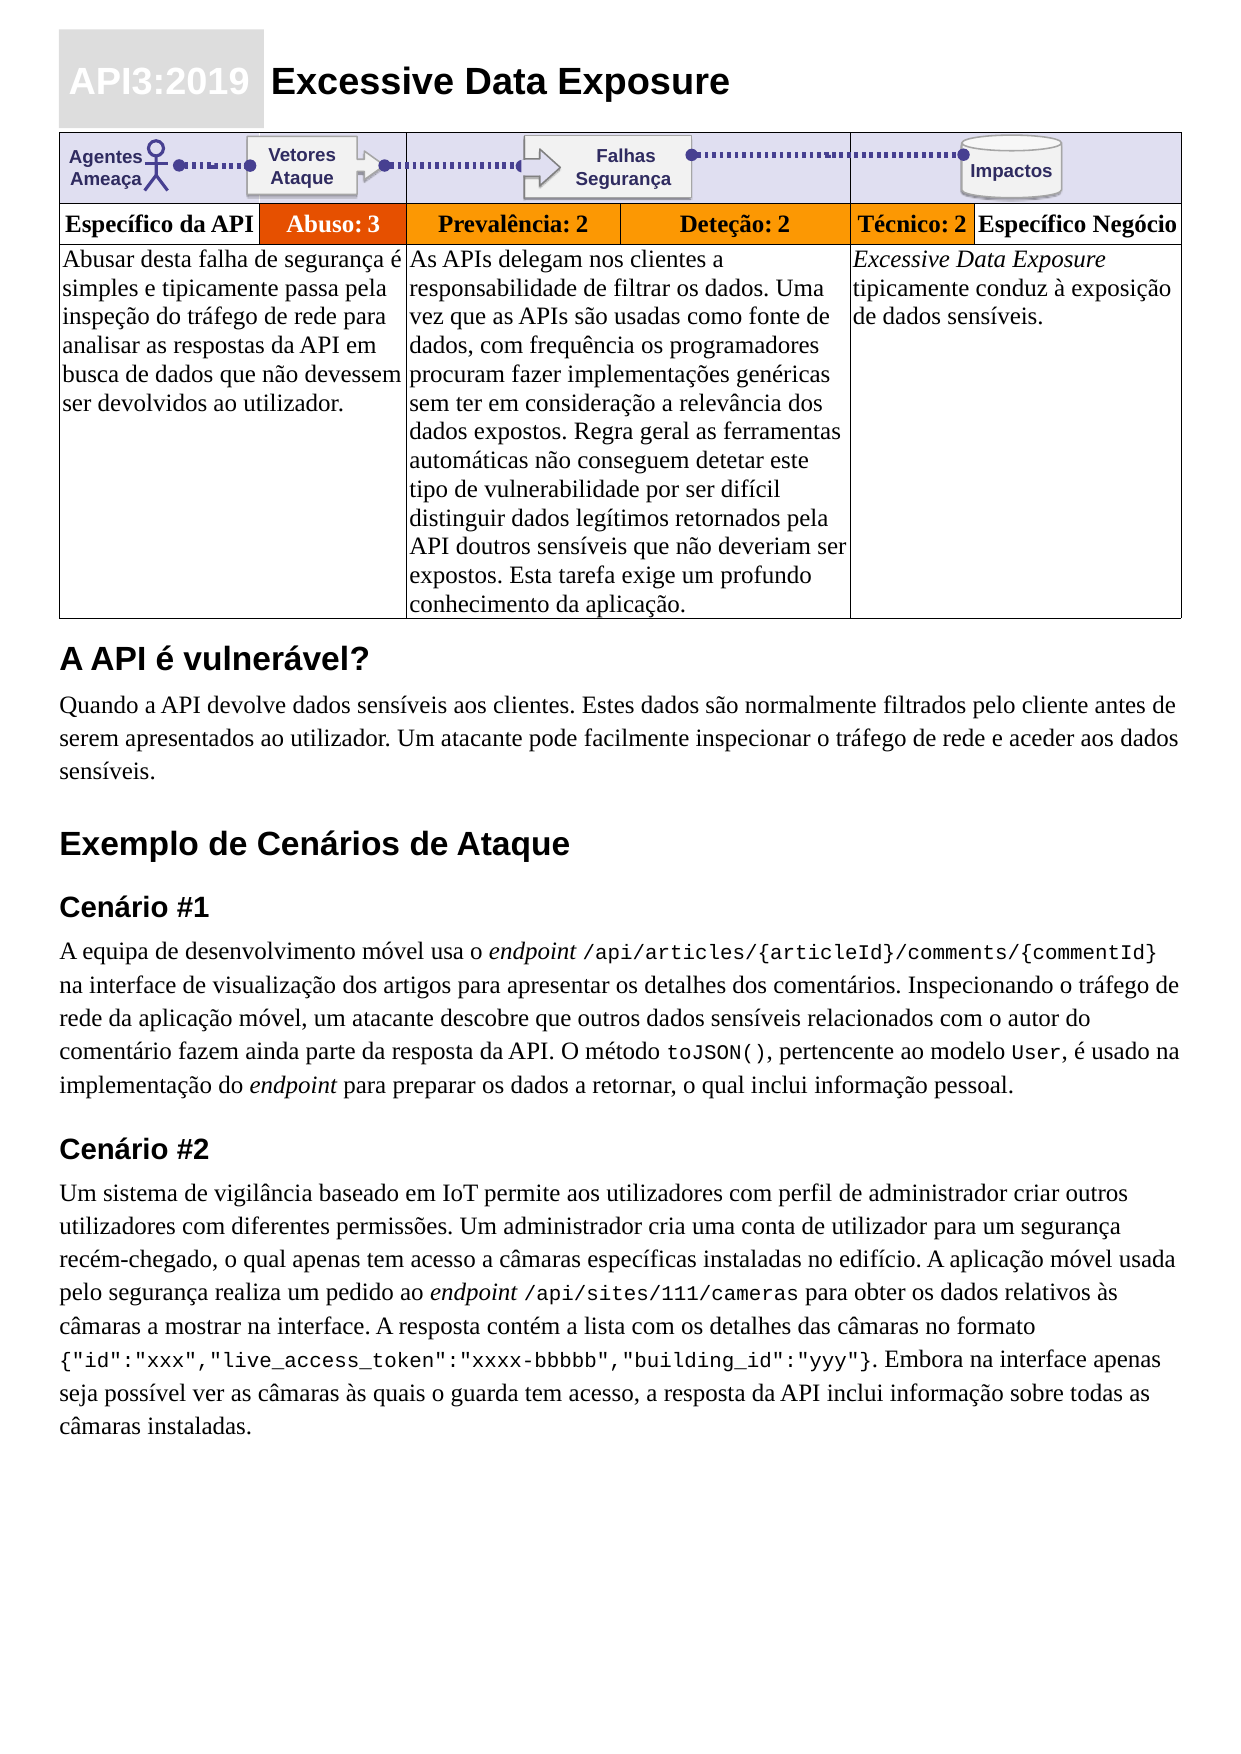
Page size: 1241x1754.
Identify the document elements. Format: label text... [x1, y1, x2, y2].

table_header [974, 133, 1181, 203]
table_header [260, 133, 406, 203]
subtitle Cenário #1 [59, 890, 1181, 924]
table_header [851, 133, 974, 203]
table_cell Abusar desta falha de segurança é simples e tipicamente passa pela inspeção do tráfego de rede para analisar as respostas da API em busca de dados que não devessem ser devolvidos ao utilizador. [60, 245, 406, 618]
table_cell Técnico: 2 [851, 204, 974, 244]
subtitle Cenário #2 [59, 1132, 1181, 1166]
table_header [620, 133, 850, 203]
table_cell As APIs delegam nos clientes a responsabilidade de filtrar os dados. Uma vez que as APIs são usadas como fonte de dados, com frequência os programadores procuram fazer implementações genéricas sem ter em consideração a relevância dos dados expostos. Regra geral as ferramentas automáticas não conseguem detetar este tipo de vulnerabilidade por ser difícil distinguir dados legítimos retornados pela API doutros sensíveis que não deveriam ser expostos. Esta tarefa exige um profundo conhecimento da aplicação. [407, 245, 850, 618]
table_header [60, 133, 259, 203]
table_cell Específico da API [60, 204, 259, 244]
text A equipa de desenvolvimento móvel usa o endpoint /api/articles/{articleId}/comments/{commentId} na interface de visualização dos artigos para apresentar os detalhes dos comentários. Inspecionando o tráfego de rede da aplicação móvel, um atacante descobre que outros dados sensíveis relacionados com o autor do comentário fazem ainda parte da resposta da API. O método toJSON(), pertencente ao modelo User, é usado na implementação do endpoint para preparar os dados a retornar, o qual inclui informação pessoal. [59, 936, 1181, 1099]
table_cell Específico Negócio [975, 204, 1181, 244]
subtitle Exemplo de Cenários de Ataque [59, 824, 1181, 863]
table_cell Prevalência: 2 [407, 204, 620, 244]
table_cell Excessive Data Exposure tipicamente conduz à exposição de dados sensíveis. [851, 245, 1181, 618]
subtitle A API é vulnerável? [59, 639, 1181, 677]
text Quando a API devolve dados sensíveis aos clientes. Estes dados são normalmente filtrados pelo cliente antes de serem apresentados ao utilizador. Um atacante pode facilmente inspecionar o tráfego de rede e aceder aos dados sensíveis. [59, 690, 1181, 784]
text Um sistema de vigilância baseado em IoT permite aos utilizadores com perfil de administrador criar outros utilizadores com diferentes permissões. Um administrador cria uma conta de utilizador para um segurança recém-chegado, o qual apenas tem acesso a câmaras específicas instaladas no edifício. A aplicação móvel usada pelo segurança realiza um pedido ao endpoint /api/sites/111/cameras para obter os dados relativos às câmaras a mostrar na interface. A resposta contém a lista com os detalhes das câmaras no formato {"id":"xxx","live_access_token":"xxxx-bbbbb","building_id":"yyy"}. Embora na interface apenas seja possível ver as câmaras às quais o guarda tem acesso, a resposta da API inclui informação sobre todas as câmaras instaladas. [59, 1178, 1181, 1440]
table_cell Deteção: 2 [621, 204, 850, 244]
table_cell Abuso: 3 [260, 204, 406, 244]
table_header [407, 133, 620, 203]
